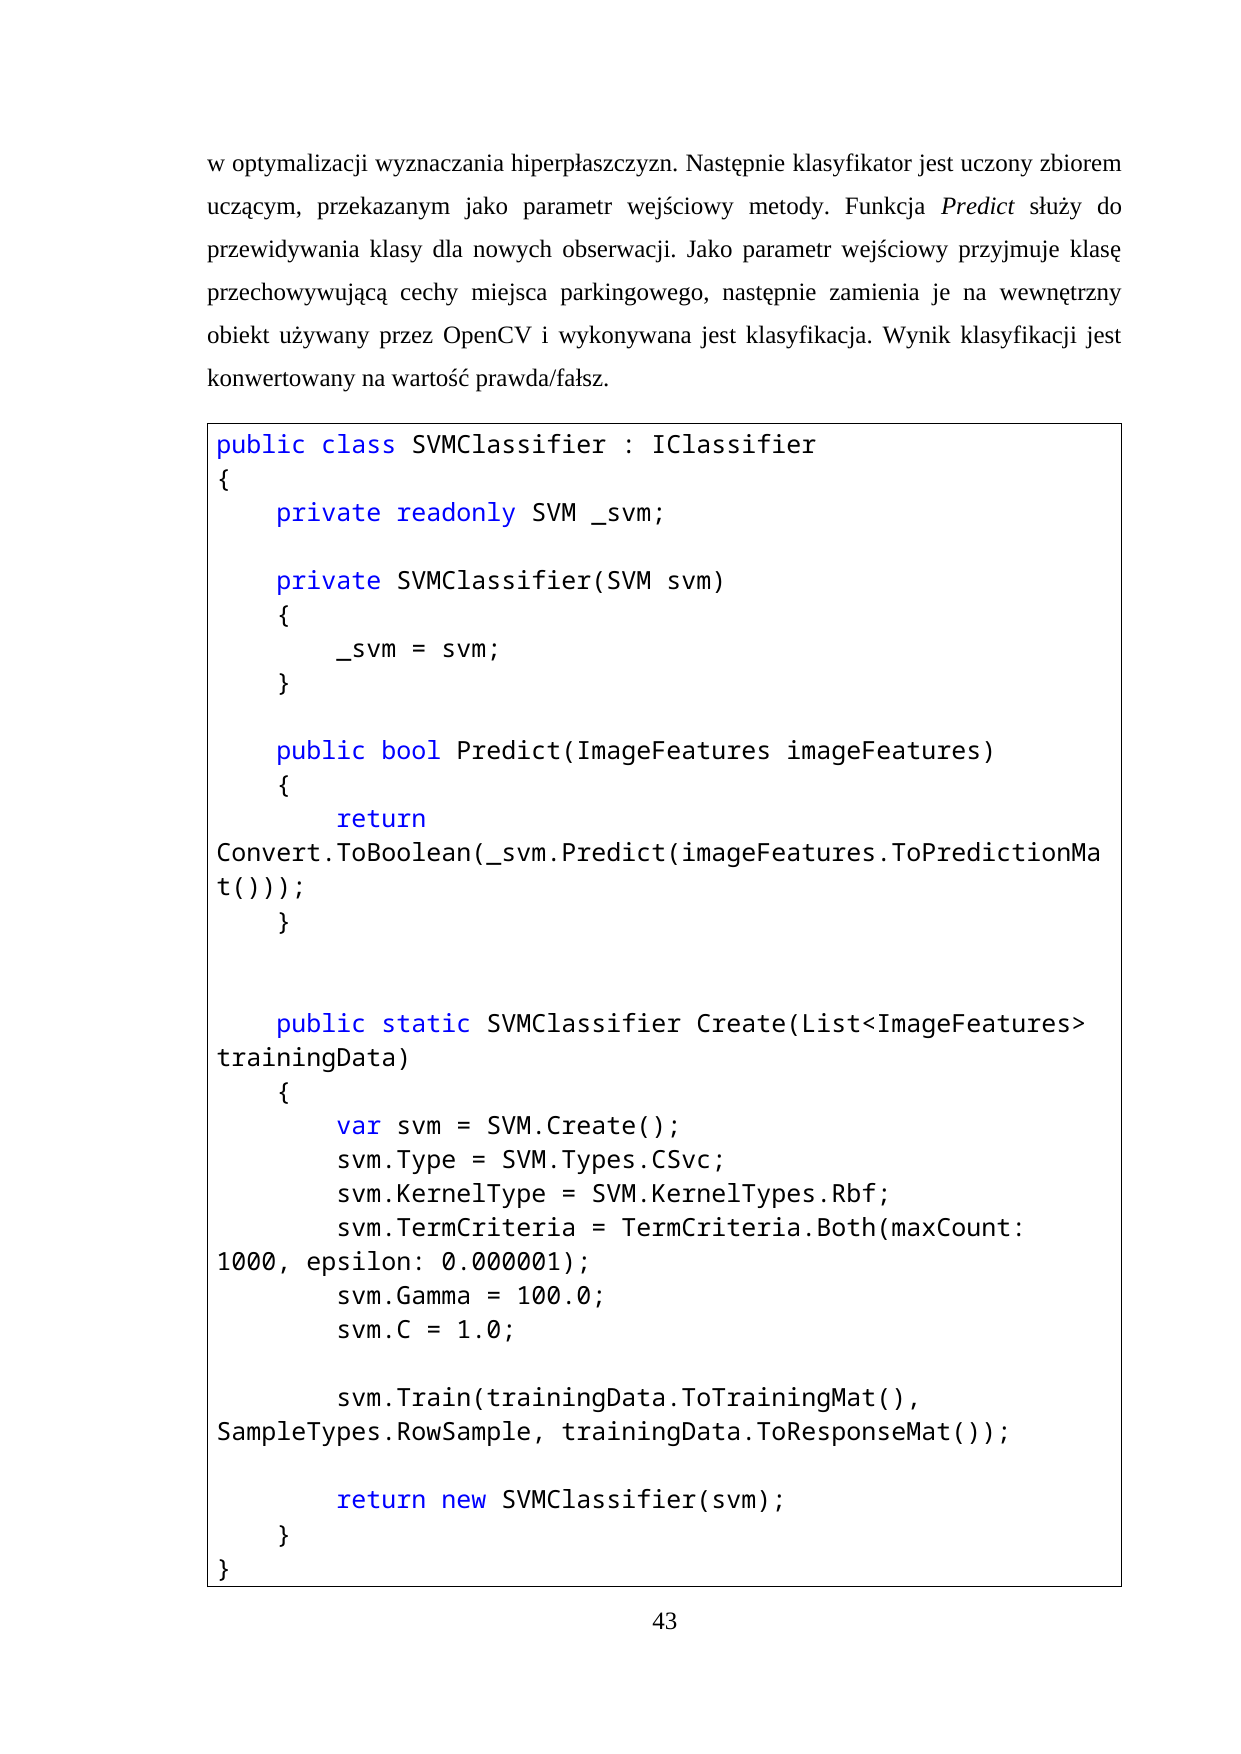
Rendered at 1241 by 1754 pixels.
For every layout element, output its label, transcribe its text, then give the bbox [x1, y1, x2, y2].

list svm.C = 1.0; [208, 1309, 1121, 1346]
list return new SVMClassifier(svm); [208, 1479, 1121, 1513]
list svm.TermCriteria = TermCriteria.Both(maxCount: 1000, epsilon: 0.000001); [208, 1207, 1121, 1275]
list } [208, 1547, 1121, 1586]
list return Convert.ToBoolean(_svm.Predict(imageFeatures.ToPredictionMat())); [208, 798, 1121, 900]
list { [208, 1070, 1121, 1104]
list _svm = svm; [208, 627, 1121, 662]
list private readonly SVM _svm; [208, 491, 1121, 528]
list var svm = SVM.Create(); [208, 1104, 1121, 1138]
list public class SVMClassifier : IClassifier [208, 424, 1121, 457]
list public bool Predict(ImageFeatures imageFeatures) [208, 730, 1121, 764]
list svm.Train(trainingData.ToTrainingMat(), SampleTypes.RowSample, trainingData.ToResponseMat()); [208, 1377, 1121, 1448]
list svm.Type = SVM.Types.CSvc; [208, 1138, 1121, 1172]
list { [208, 764, 1121, 798]
list } [208, 662, 1121, 699]
list svm.KernelType = SVM.KernelTypes.Rbf; [208, 1172, 1121, 1207]
list { [208, 593, 1121, 627]
list } [208, 1513, 1121, 1547]
text w optymalizacji wyznaczania hiperpłaszczyzn. Następnie klasyfikator jest uczony zbiorem uczącym, przekazanym jako parametr wejściowy metody. Funkcja Predict służy do przewidywania klasy dla nowych obserwacji. Jako parametr wejściowy przyjmuje klasę przechowywującą cechy miejsca parkingowego, następnie zamienia je na wewnętrzny obiekt używany przez OpenCV i wykonywana jest klasyfikacja. Wynik klasyfikacji jest konwertowany na wartość prawda/fałsz. [207, 148, 1122, 392]
list } [208, 900, 1121, 937]
list private SVMClassifier(SVM svm) [208, 559, 1121, 593]
list public static SVMClassifier Create(List<ImageFeatures> trainingData) [208, 1002, 1121, 1070]
list { [208, 457, 1121, 491]
list svm.Gamma = 100.0; [208, 1275, 1121, 1309]
